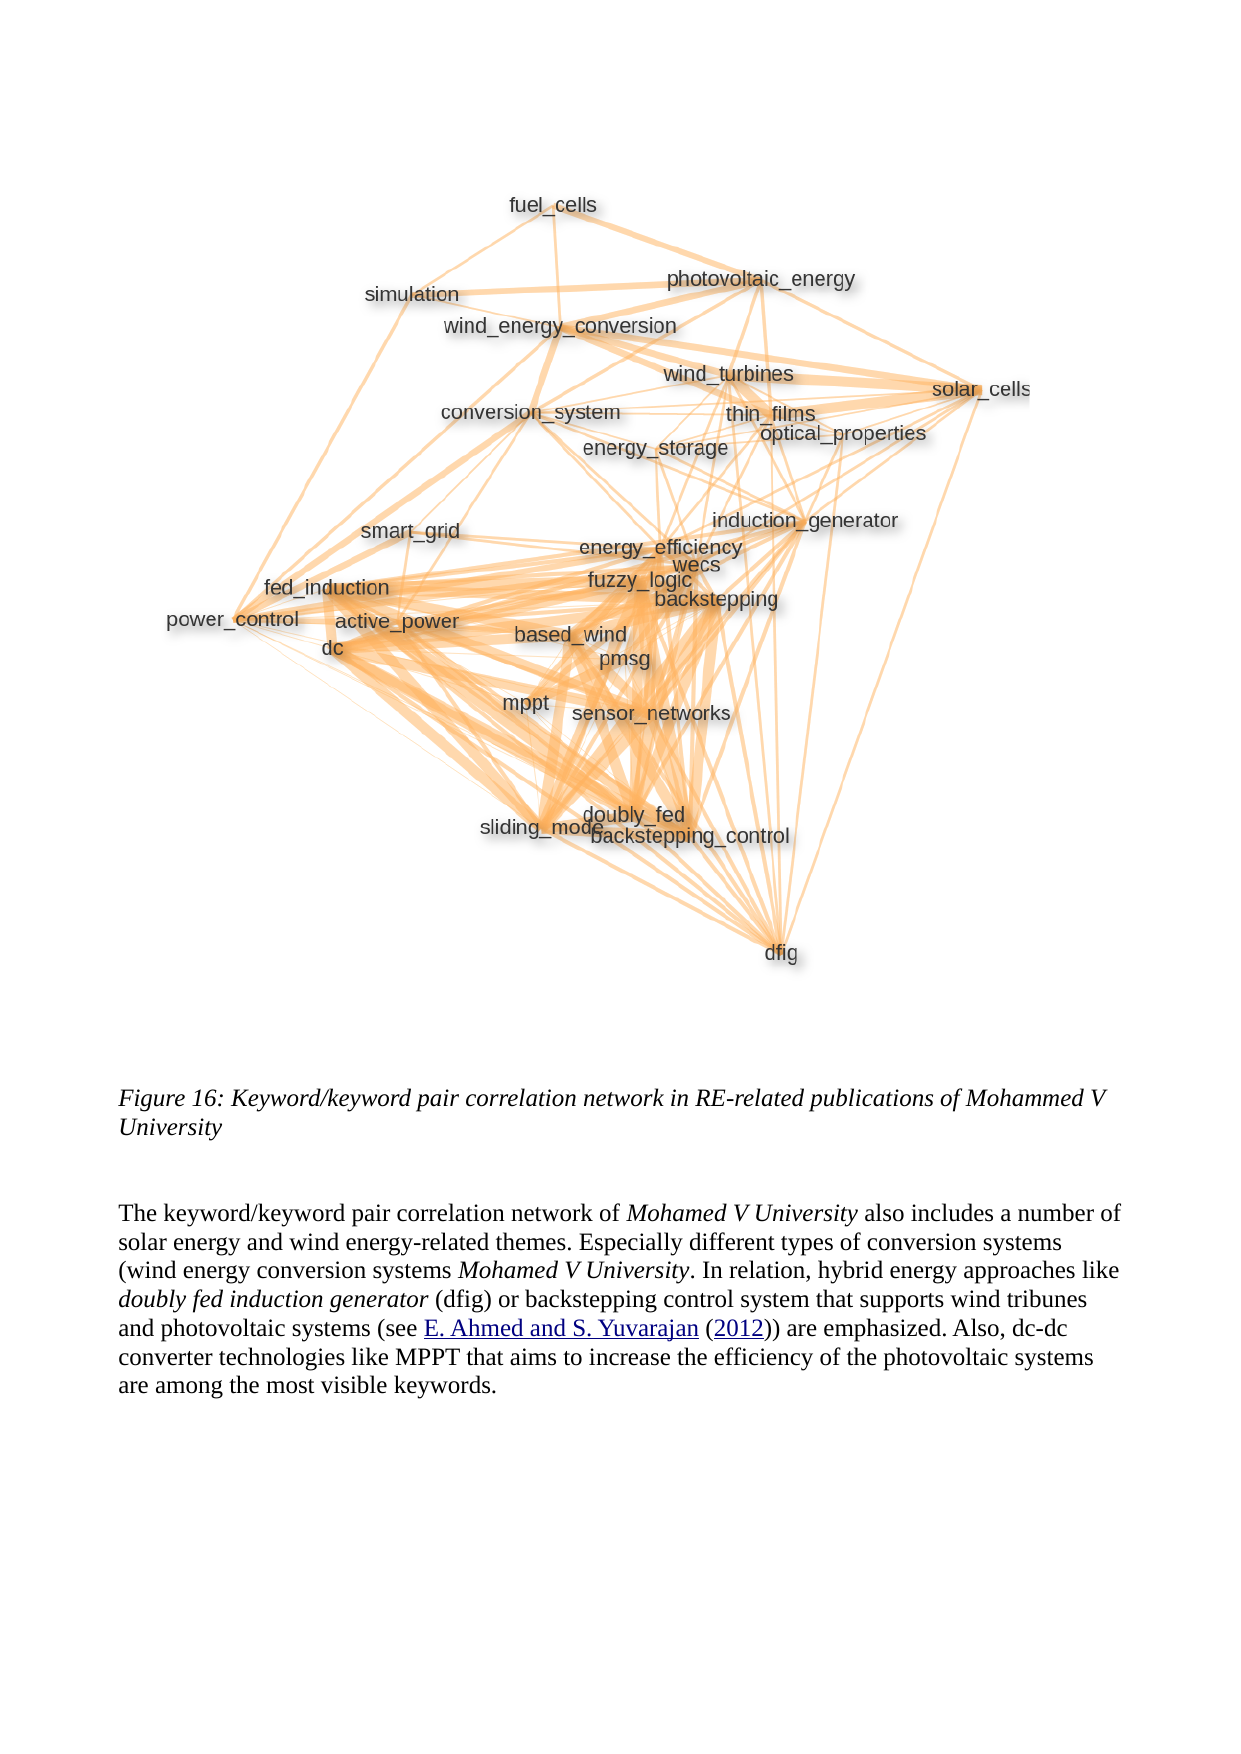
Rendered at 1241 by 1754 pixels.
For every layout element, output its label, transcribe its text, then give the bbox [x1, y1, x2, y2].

text The keyword/keyword pair correlation network of Mohamed V University also includes a number of solar energy and wind energy-related themes. Especially different types of conversion systems (wind energy conversion systems Mohamed V University. In relation, hybrid energy approaches like doubly fed induction generator (dfig) or backstepping control system that supports wind tribunes and photovoltaic systems (see E. Ahmed and S. Yuvarajan (2012)) are emphasized. Also, dc-dc converter technologies like MPPT that aims to increase the efficiency of the photovoltaic systems are among the most visible keywords. [118, 1198, 1122, 1399]
picture [118, 130, 1123, 1083]
text Figure 16: Keyword/keyword pair correlation network in RE-related publications of Mohammed V University [118, 1083, 1122, 1140]
